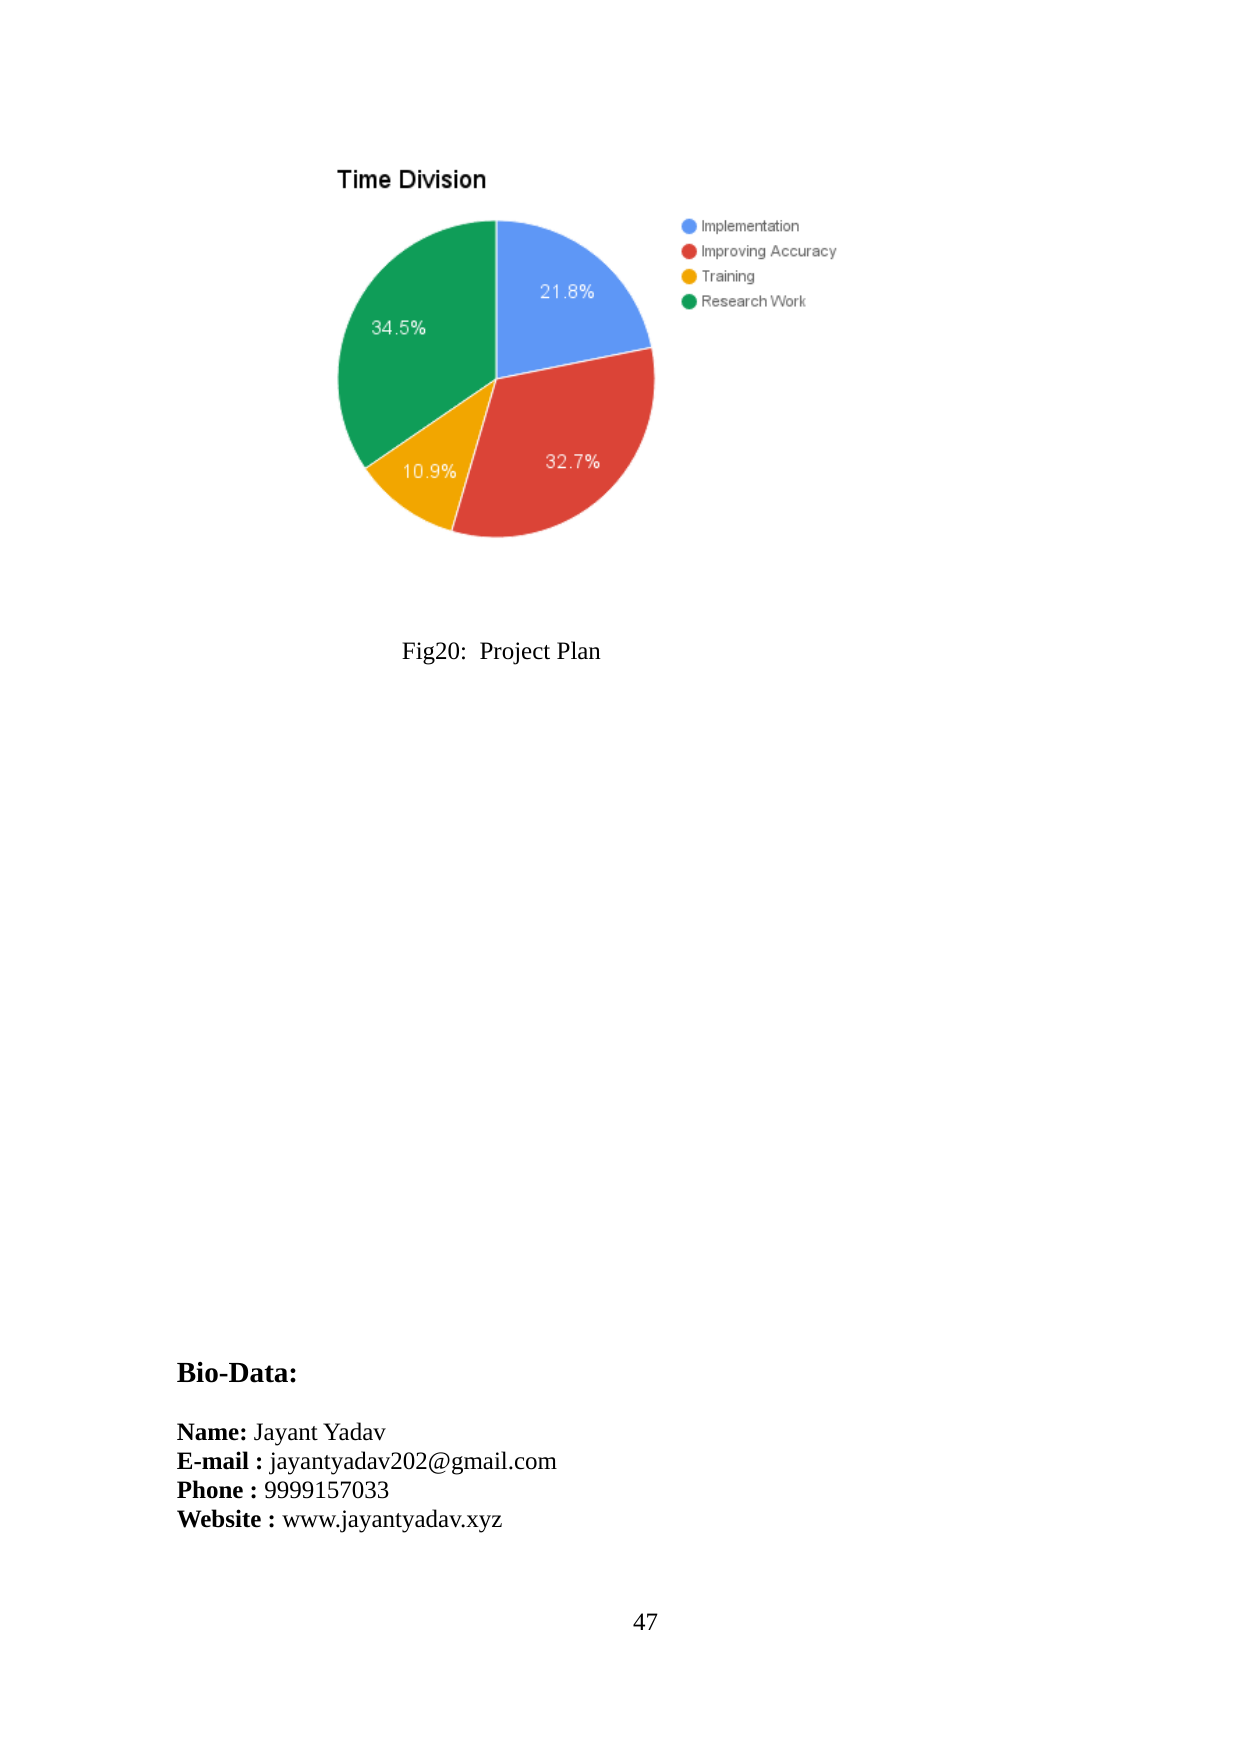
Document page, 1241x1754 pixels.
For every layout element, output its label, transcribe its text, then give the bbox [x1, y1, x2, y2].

picture [176, 120, 1012, 637]
text Bio-Data: [177, 1355, 1122, 1389]
text Fig20: Project Plan [177, 636, 1122, 665]
text Name: Jayant Yadav [177, 1417, 1122, 1446]
text E-mail : jayantyadav202@gmail.com [177, 1446, 1122, 1475]
text Phone : 9999157033 [177, 1475, 1122, 1504]
text Website : www.jayantyadav.xyz [177, 1504, 1122, 1532]
